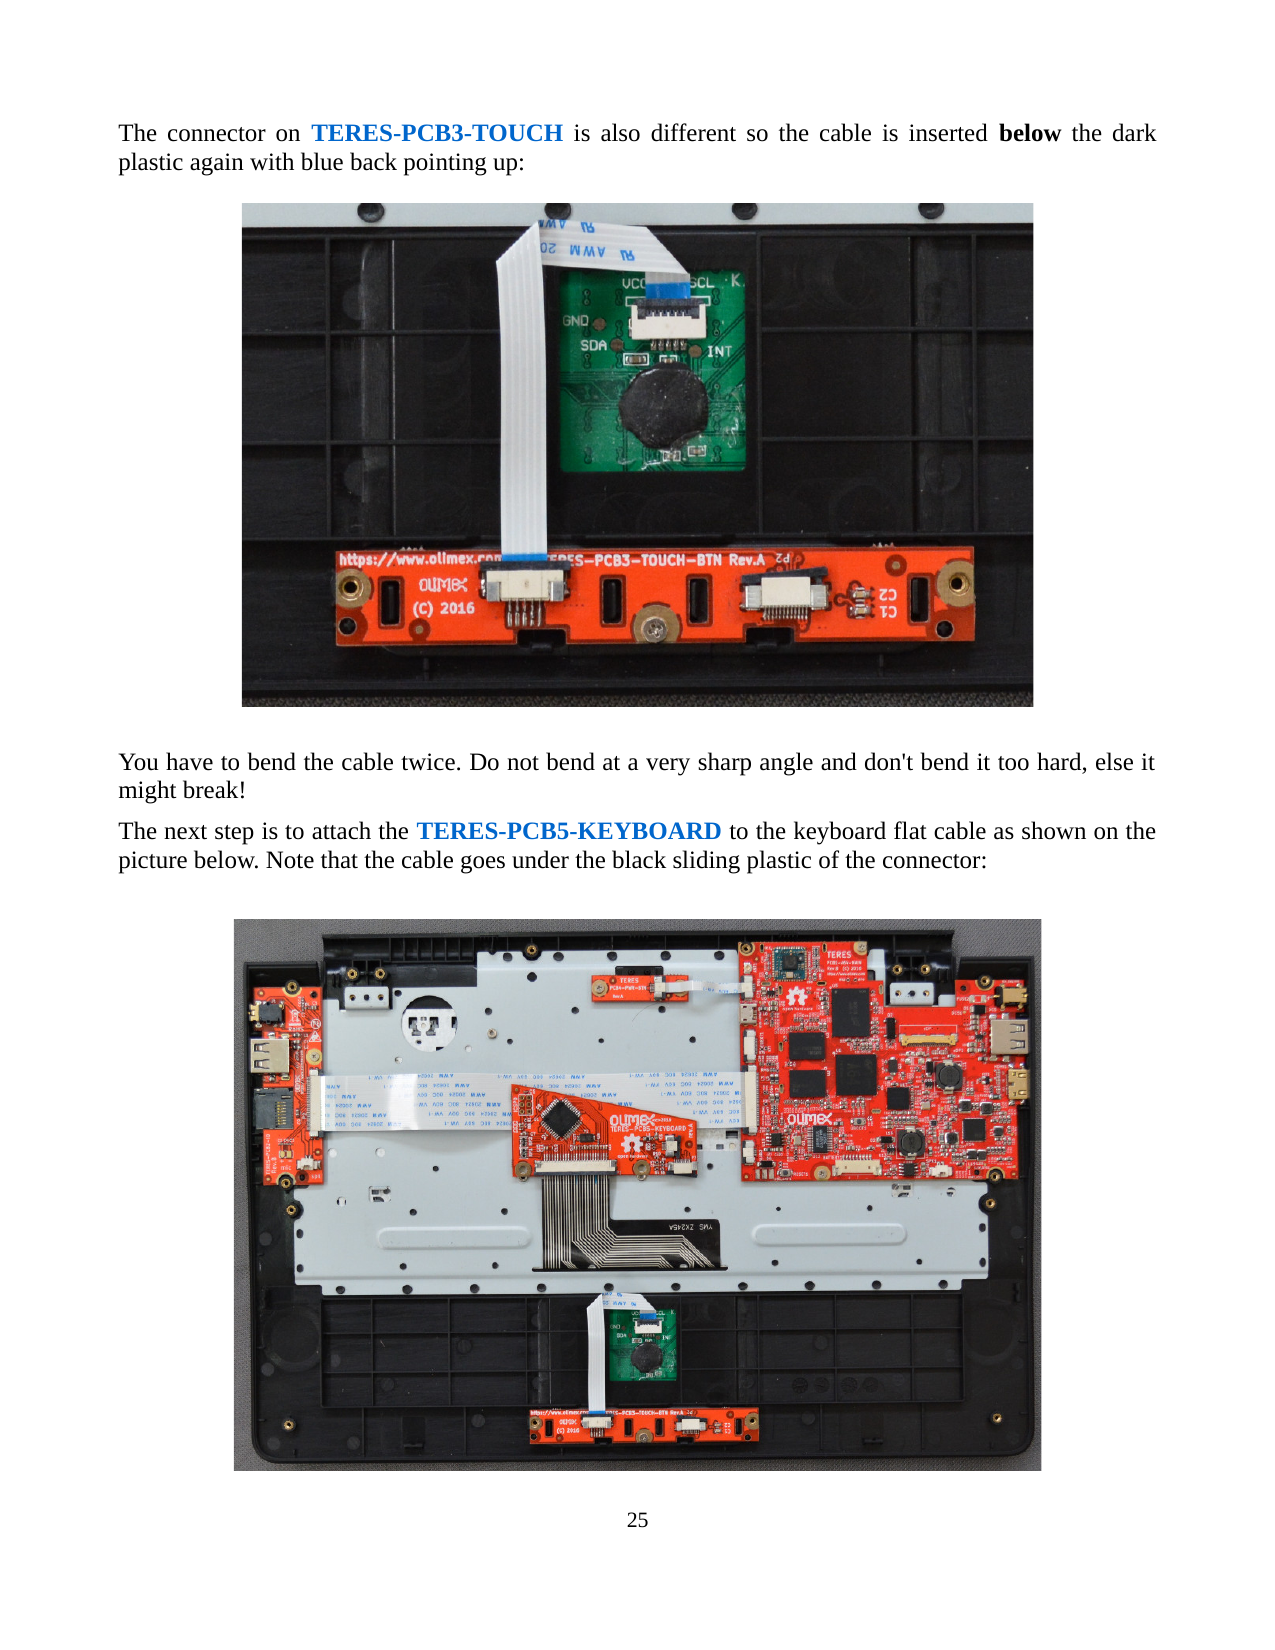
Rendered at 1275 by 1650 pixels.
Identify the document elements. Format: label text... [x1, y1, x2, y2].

text You have to bend the cable twice. Do not bend at a very sharp angle and don't bend it too hard, else it might break! [118, 747, 1157, 804]
picture [241, 203, 1034, 707]
text The next step is to attach the TERES-PCB5-KEYBOARD to the keyboard flat cable as shown on the picture below. Note that the cable goes under the black sliding plastic of the connector: [118, 816, 1157, 873]
text The connector on TERES-PCB3-TOUCH is also different so the cable is inserted below the dark plastic again with blue back pointing up: [118, 118, 1157, 176]
picture [233, 919, 1042, 1471]
